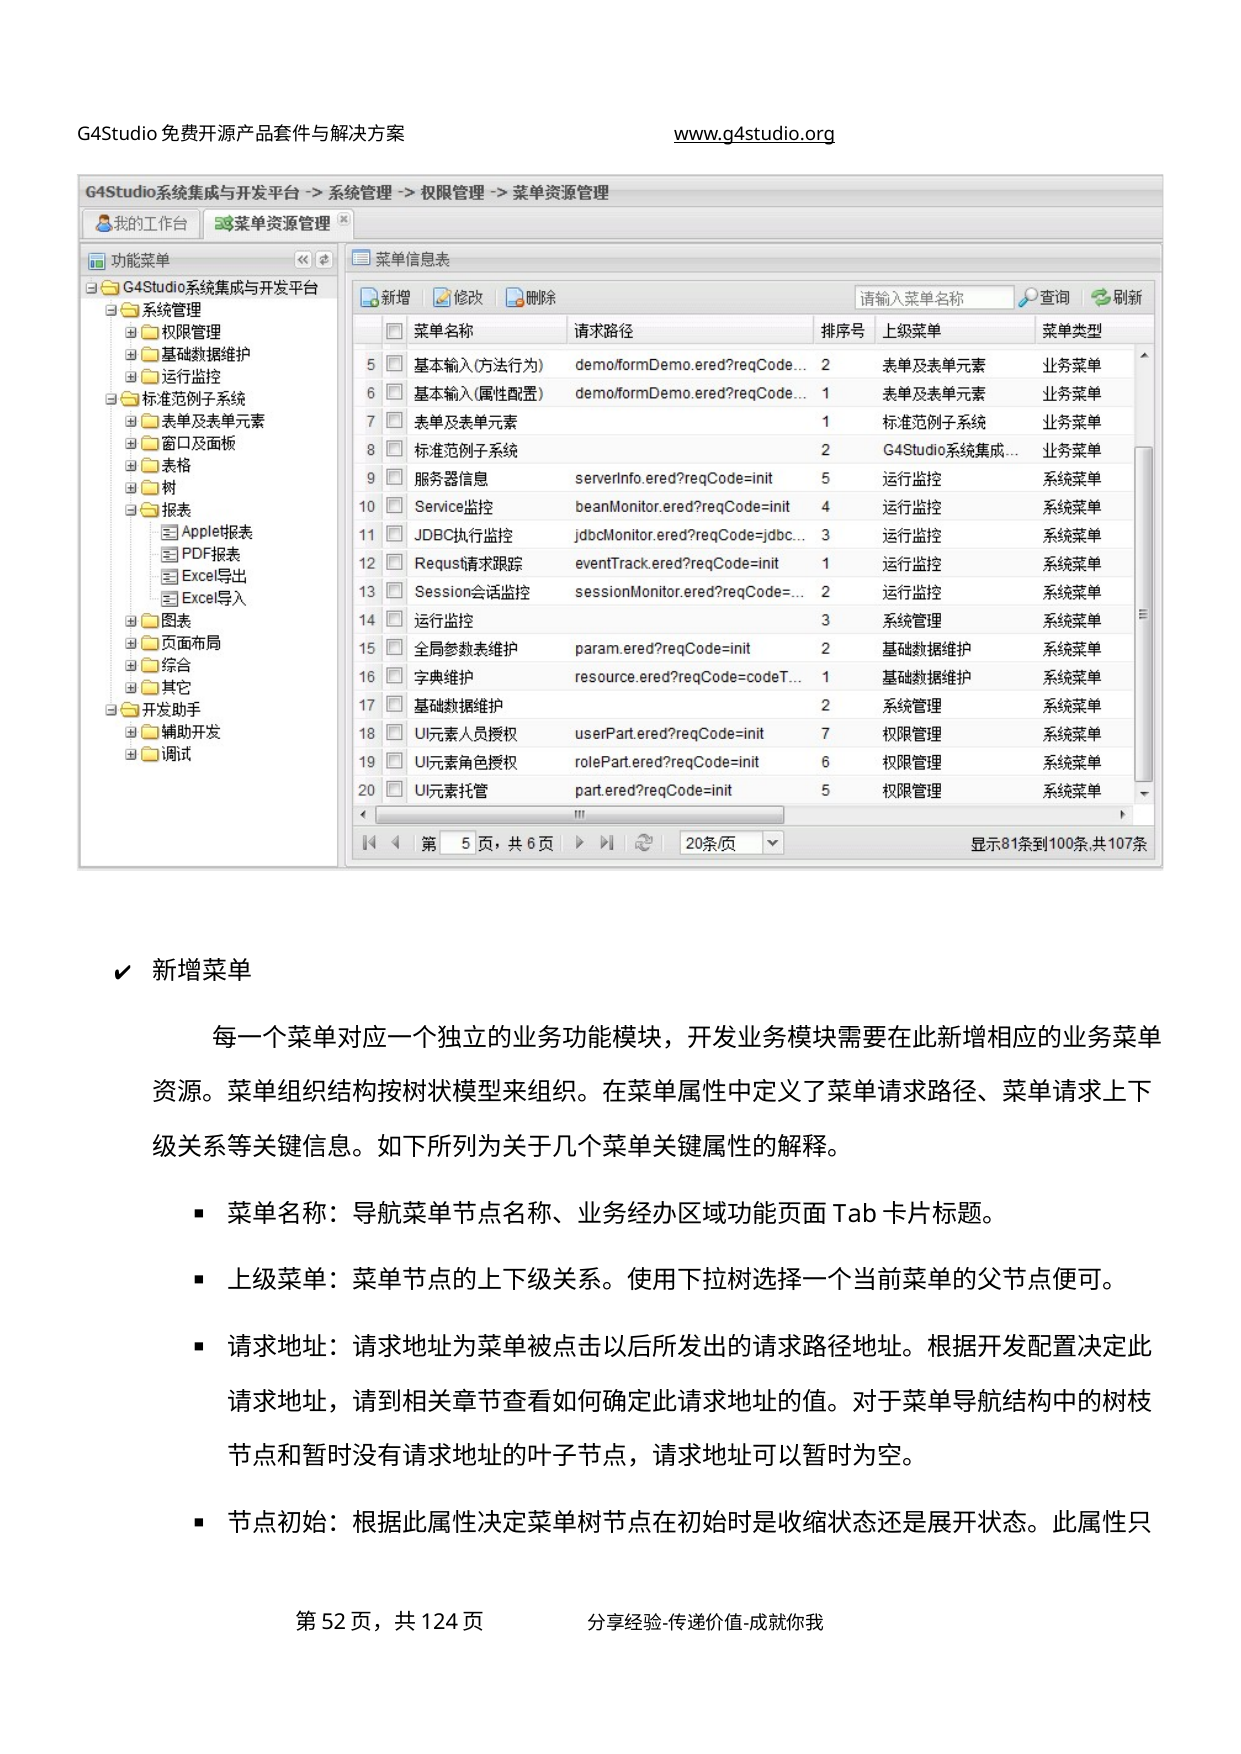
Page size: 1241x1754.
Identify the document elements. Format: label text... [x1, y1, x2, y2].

list 请求地址：请求地址为菜单被点击以后所发出的请求路径地址。根据开发配置决定此请求地址，请到相关章节查看如何确定此请求地址的值。对于菜单导航结构中的树枝节点和暂时没有请求地址的叶子节点，请求地址可以暂时为空。 [189, 1327, 1163, 1472]
list 每一个菜单对应一个独立的业务功能模块，开发业务模块需要在此新增相应的业务菜单资源。菜单组织结构按树状模型来组织。在菜单属性中定义了菜单请求路径、菜单请求上下级关系等关键信息。如下所列为关于几个菜单关键属性的解释。 [114, 1017, 1163, 1162]
list 上级菜单：菜单节点的上下级关系。使用下拉树选择一个当前菜单的父节点便可。 [189, 1260, 1163, 1296]
list 菜单名称：导航菜单节点名称、业务经办区域功能页面Tab卡片标题。 [189, 1193, 1163, 1229]
list 新增菜单 [114, 951, 1163, 987]
list 节点初始：根据此属性决定菜单树节点在初始时是收缩状态还是展开状态。此属性只 [189, 1502, 1163, 1539]
picture [76, 174, 1164, 871]
